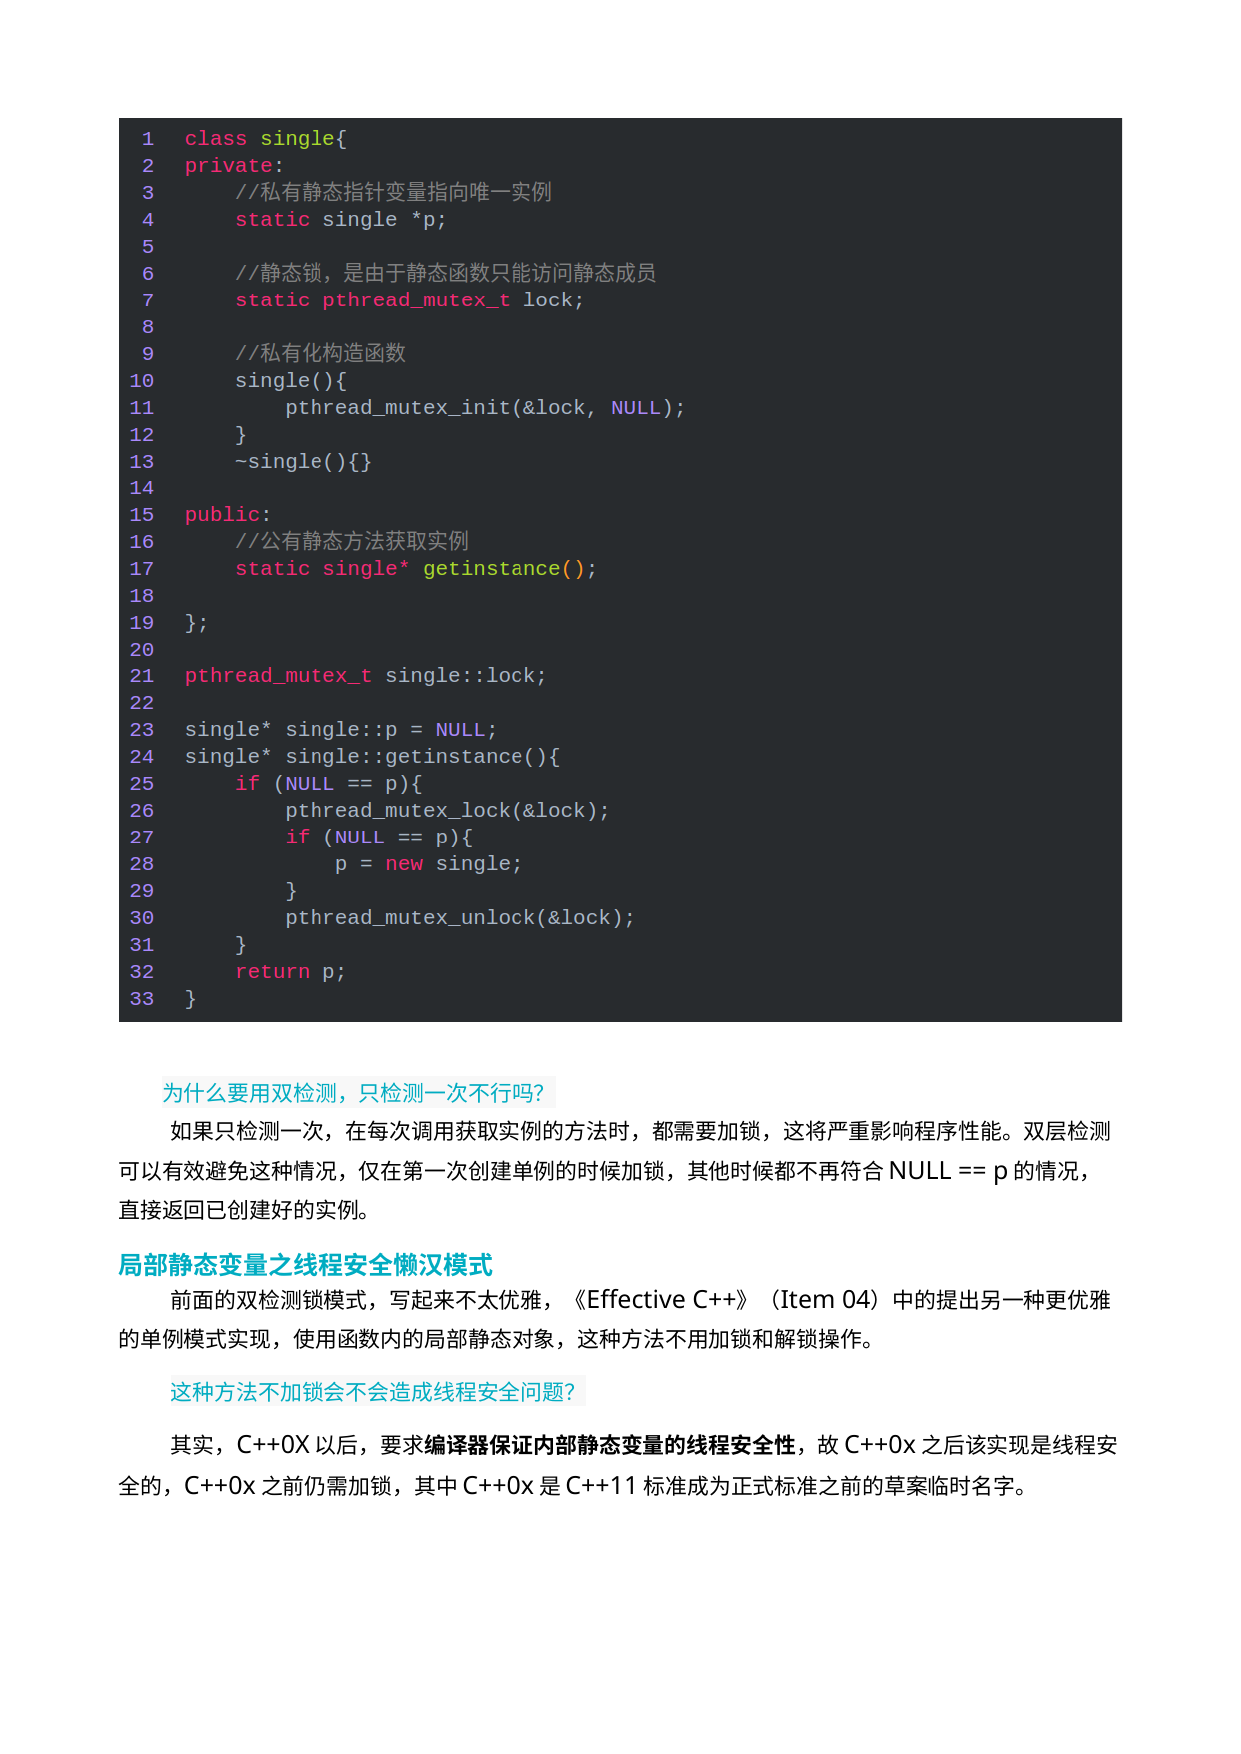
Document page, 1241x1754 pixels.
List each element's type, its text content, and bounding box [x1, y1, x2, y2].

text 如果只检测一次，在每次调用获取实例的方法时，都需要加锁，这将严重影响程序性能。双层检测可以有效避免这种情况，仅在第一次创建单例的时候加锁，其他时候都不再符合NULL == p的情况，直接返回已创建好的实例。 [118, 1114, 1122, 1225]
text 这种方法不加锁会不会造成线程安全问题？ [118, 1375, 1122, 1406]
text 为什么要用双检测，只检测一次不行吗？ [162, 1076, 1119, 1108]
text 其实，C++0X以后，要求编译器保证内部静态变量的线程安全性，故C++0x之后该实现是线程安全的，C++0x之前仍需加锁，其中C++0x是C++11标准成为正式标准之前的草案临时名字。 [118, 1427, 1122, 1502]
picture [118, 118, 1123, 1022]
text 前面的双检测锁模式，写起来不太优雅，《Effective C++》（Item 04）中的提出另一种更优雅的单例模式实现，使用函数内的局部静态对象，这种方法不用加锁和解锁操作。 [118, 1282, 1122, 1354]
subtitle 局部静态变量之线程安全懒汉模式 [118, 1246, 1122, 1282]
